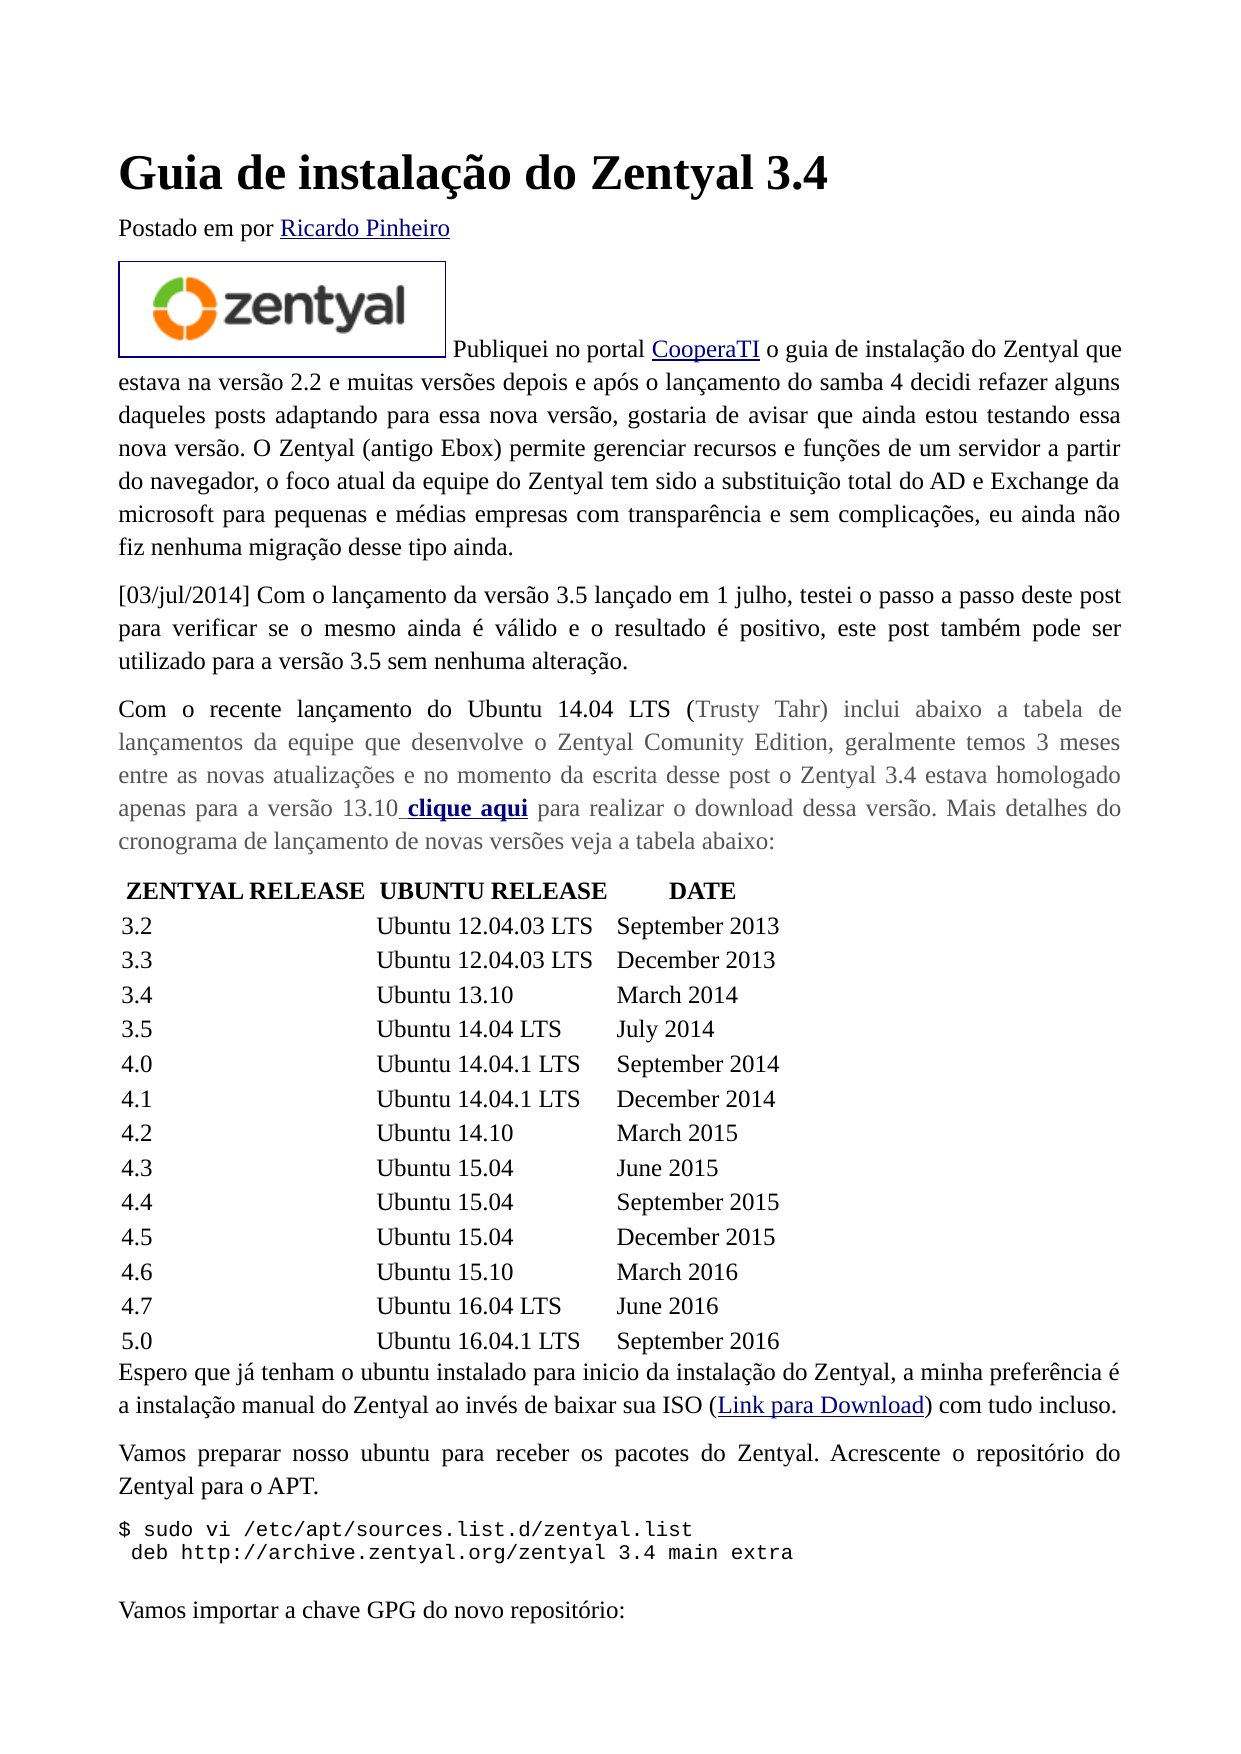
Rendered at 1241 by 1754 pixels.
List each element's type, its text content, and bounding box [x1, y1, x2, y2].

table_cell 4.7 [118, 1288, 373, 1323]
table_cell Ubuntu 15.04 [373, 1219, 613, 1254]
table_cell 4.1 [118, 1081, 373, 1115]
table_cell June 2015 [614, 1150, 792, 1184]
table_cell 4.3 [118, 1150, 373, 1184]
table_cell Ubuntu 15.04 [373, 1150, 613, 1184]
text deb http://archive.zentyal.org/zentyal 3.4 main extra [118, 1542, 1122, 1566]
table_cell Ubuntu 16.04.1 LTS [373, 1323, 613, 1357]
table_header DATE [614, 873, 792, 908]
table_cell March 2015 [614, 1115, 792, 1150]
table_cell Ubuntu 15.10 [373, 1254, 613, 1288]
subtitle Guia de instalação do Zentyal 3.4 [118, 143, 1122, 201]
picture [120, 262, 445, 356]
table_cell September 2015 [614, 1185, 792, 1219]
table_cell 3.5 [118, 1012, 373, 1046]
table_cell Ubuntu 14.04.1 LTS [373, 1081, 613, 1115]
table_cell June 2016 [614, 1288, 792, 1323]
table_cell Ubuntu 16.04 LTS [373, 1288, 613, 1323]
text Postado em por Ricardo Pinheiro [118, 213, 1122, 242]
table_header ZENTYAL RELEASE [118, 873, 373, 908]
table_cell July 2014 [614, 1012, 792, 1046]
text Publiquei no portal CooperaTI o guia de instalação do Zentyal que estava na versão 2.2 e muitas versões depois e após o lançamento do samba 4 decidi refazer alguns daqueles posts adaptando para essa nova versão, gostaria de avisar que ainda estou testando essa nova versão. O Zentyal (antigo Ebox) permite gerenciar recursos e funções de um servidor a partir do navegador, o foco atual da equipe do Zentyal tem sido a substituição total do AD e Exchange da microsoft para pequenas e médias empresas com transparência e sem complicações, eu ainda não fiz nenhuma migração desse tipo ainda. [118, 261, 1122, 561]
table_cell Ubuntu 12.04.03 LTS [373, 908, 613, 942]
table_cell December 2015 [614, 1219, 792, 1254]
table_cell December 2014 [614, 1081, 792, 1115]
table_cell Ubuntu 14.04 LTS [373, 1012, 613, 1046]
table_cell 4.2 [118, 1115, 373, 1150]
text Vamos preparar nosso ubuntu para receber os pacotes do Zentyal. Acrescente o repositório do Zentyal para o APT. [118, 1438, 1122, 1500]
table_cell September 2014 [614, 1046, 792, 1081]
table_cell 4.4 [118, 1185, 373, 1219]
table_cell September 2016 [614, 1323, 792, 1357]
table_cell December 2013 [614, 943, 792, 977]
table_cell Ubuntu 13.10 [373, 977, 613, 1012]
table_cell 3.2 [118, 908, 373, 942]
table_cell Ubuntu 14.04.1 LTS [373, 1046, 613, 1081]
table_cell 3.3 [118, 943, 373, 977]
table_header UBUNTU RELEASE [373, 873, 613, 908]
text Com o recente lançamento do Ubuntu 14.04 LTS (Trusty Tahr) inclui abaixo a tabela de lançamentos da equipe que desenvolve o Zentyal Comunity Edition, geralmente temos 3 meses entre as novas atualizações e no momento da escrita desse post o Zentyal 3.4 estava homologado apenas para a versão 13.10 clique aqui para realizar o download dessa versão. Mais detalhes do cronograma de lançamento de novas versões veja a tabela abaixo: [118, 694, 1122, 854]
table_cell 5.0 [118, 1323, 373, 1357]
text $ sudo vi /etc/apt/sources.list.d/zentyal.list [118, 1519, 1122, 1542]
text [03/jul/2014] Com o lançamento da versão 3.5 lançado em 1 julho, testei o passo a passo deste post para verificar se o mesmo ainda é válido e o resultado é positivo, este post também pode ser utilizado para a versão 3.5 sem nenhuma alteração. [118, 580, 1122, 675]
text Espero que já tenham o ubuntu instalado para inicio da instalação do Zentyal, a minha preferência é a instalação manual do Zentyal ao invés de baixar sua ISO (Link para Download) com tudo incluso. [118, 1357, 1122, 1419]
table_cell Ubuntu 14.10 [373, 1115, 613, 1150]
table_cell March 2014 [614, 977, 792, 1012]
table_cell September 2013 [614, 908, 792, 942]
table_cell Ubuntu 15.04 [373, 1185, 613, 1219]
table_cell Ubuntu 12.04.03 LTS [373, 943, 613, 977]
table_cell 4.5 [118, 1219, 373, 1254]
table_cell 4.0 [118, 1046, 373, 1081]
text Vamos importar a chave GPG do novo repositório: [118, 1596, 1122, 1624]
table_cell March 2016 [614, 1254, 792, 1288]
table_cell 4.6 [118, 1254, 373, 1288]
table_cell 3.4 [118, 977, 373, 1012]
